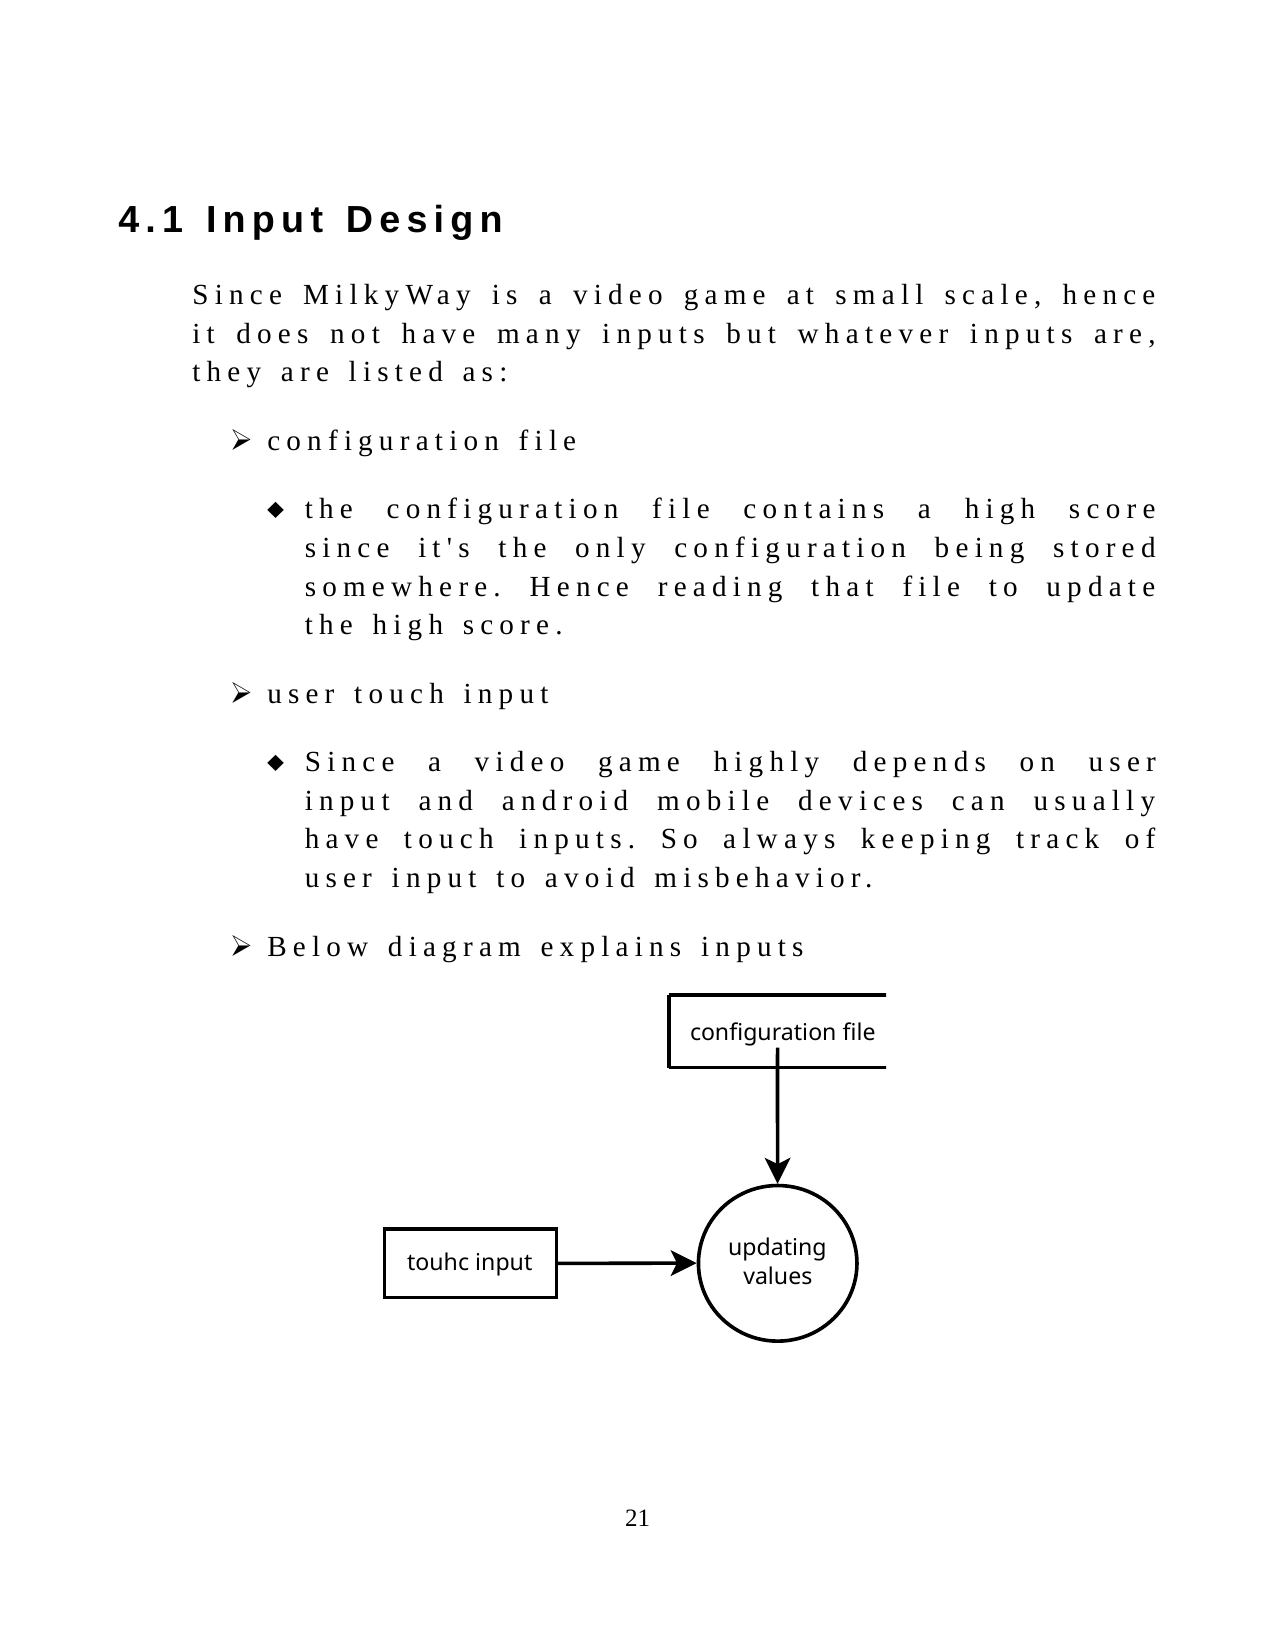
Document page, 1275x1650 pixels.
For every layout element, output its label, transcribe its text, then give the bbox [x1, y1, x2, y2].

list Below diagram explains inputs [229, 929, 1157, 962]
subtitle 4.1 Input Design [118, 197, 1157, 241]
text Since MilkyWay is a video game at small scale, hence it does not have many inputs but whatever inputs are, they are listed as: [192, 277, 1157, 388]
list configuration file [229, 423, 1157, 456]
list Since a video game highly depends on user input and android mobile devices can usually have touch inputs. So always keeping track of user input to avoid misbehavior. [267, 744, 1157, 894]
list the configuration file contains a high score since it's the only configuration being stored somewhere. Hence reading that file to update the high score. [267, 491, 1157, 641]
list user touch input [229, 676, 1157, 709]
